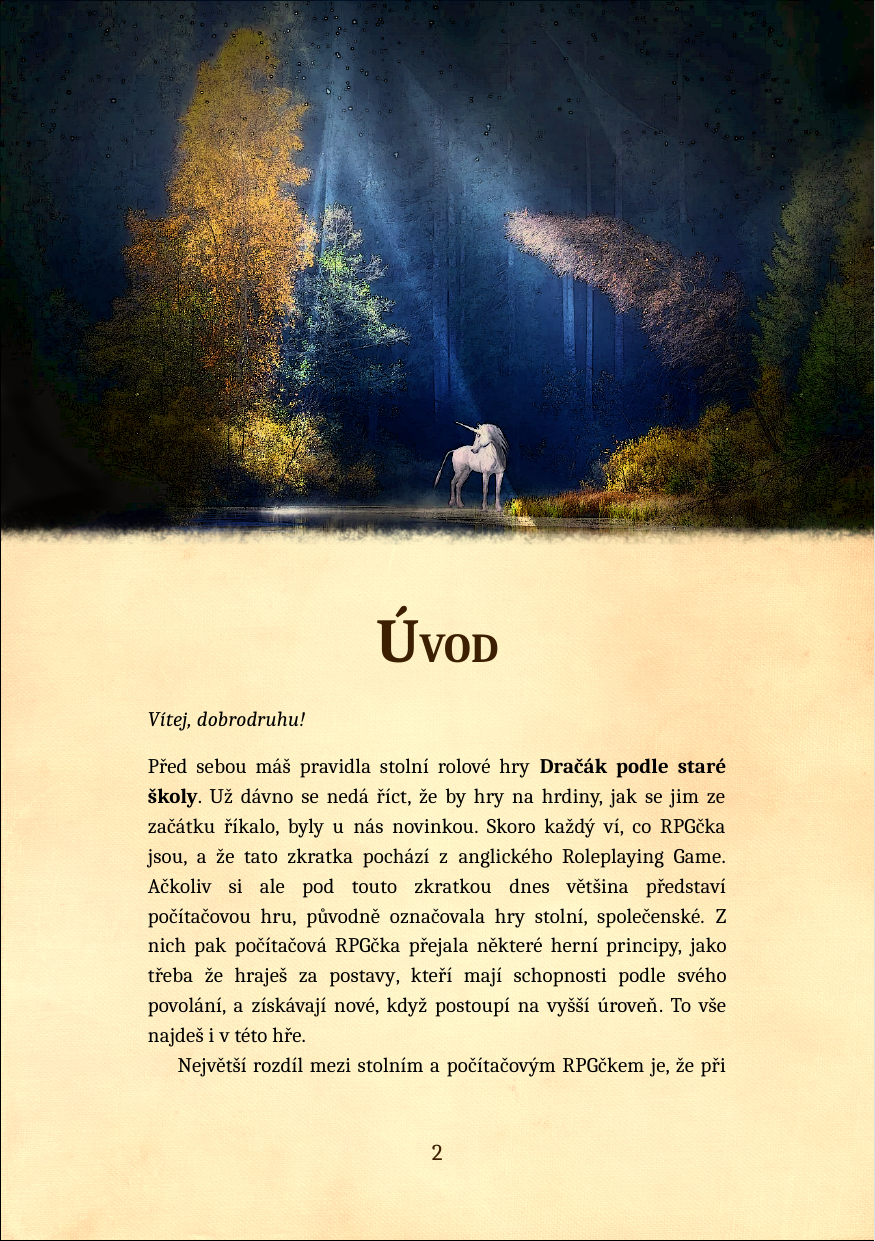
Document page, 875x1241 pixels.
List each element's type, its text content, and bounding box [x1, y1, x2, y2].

subtitle Úvod [148, 547, 726, 678]
text Před sebou máš pravidla stolní rolové hry Dračák podle staré školy. Už dávno se nedá říct, že by hry na hrdiny, jak se jim ze začátku říkalo, byly u⁠ nás novinkou. Skoro každý ví, co RPGčka jsou, a⁠ že tato zkratka pochází z⁠ anglického Roleplaying Game. Ačkoliv si ale pod touto zkratkou dnes většina představí počítačovou hru, původně označovala hry stolní, společenské. Z⁠ nich pak počítačová RPGčka přejala některé herní principy, jako třeba že hraješ za postavy, kteří mají schopnosti podle svého povolání, a⁠ získávají nové, když postoupí na vyšší úroveň. To vše najdeš i⁠ v⁠ této hře. Největší rozdíl mezi stolním a⁠ počítačovým RPGčkem je, že při [148, 755, 726, 1078]
text Vítej, dobrodruhu! [148, 707, 726, 731]
picture [0, 0, 874, 1240]
